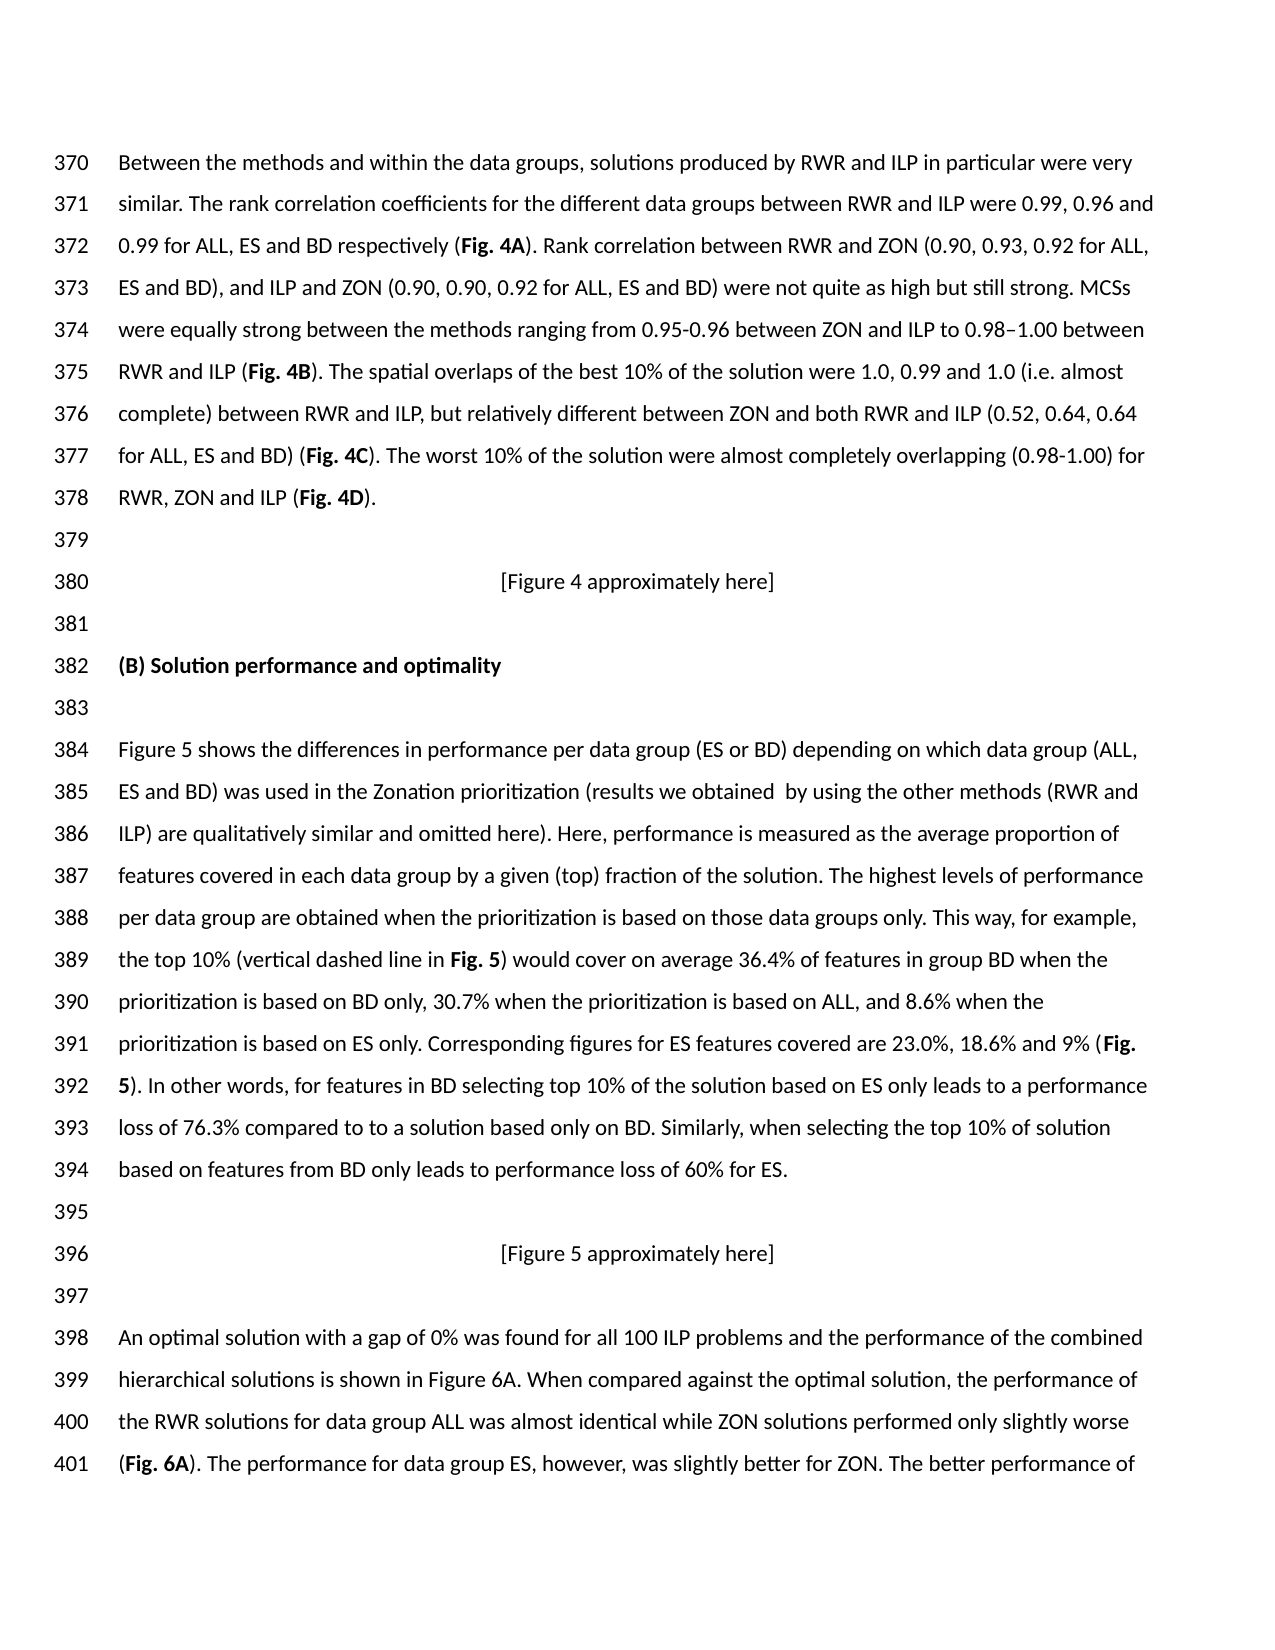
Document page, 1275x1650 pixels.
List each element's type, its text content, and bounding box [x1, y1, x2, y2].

text Figure 5 shows the differences in performance per data group (ES or BD) depending on which data group (ALL, ES and BD) was used in the Zonation prioritization (results we obtained by using the other methods (RWR and ILP) are qualitatively similar and omitted here). Here, performance is measured as the average proportion of features covered in each data group by a given (top) fraction of the solution. The highest levels of performance per data group are obtained when the prioritization is based on those data groups only. This way, for example, the top 10% (vertical dashed line in Fig. 5) would cover on average 36.4% of features in group BD when the prioritization is based on BD only, 30.7% when the prioritization is based on ALL, and 8.6% when the prioritization is based on ES only. Corresponding figures for ES features covered are 23.0%, 18.6% and 9% (Fig. 5). In other words, for features in BD selecting top 10% of the solution based on ES only leads to a performance loss of 76.3% compared to to a solution based only on BD. Similarly, when selecting the top 10% of solution based on features from BD only leads to performance loss of 60% for ES. [118, 735, 1157, 1183]
text [Figure 5 approximately here] [118, 1197, 1157, 1267]
text [Figure 4 approximately here] [118, 567, 1157, 595]
subtitle (B) Solution performance and optimality [118, 651, 1157, 679]
text An optimal solution with a gap of 0% was found for all 100 ILP problems and the performance of the combined hierarchical solutions is shown in Figure 6A. When compared against the optimal solution, the performance of the RWR solutions for data group ALL was almost identical while ZON solutions performed only slightly worse (Fig. 6A). The performance for data group ES, however, was slightly better for ZON. The better performance of [118, 1323, 1157, 1477]
text Between the methods and within the data groups, solutions produced by RWR and ILP in particular were very similar. The rank correlation coefficients for the different data groups between RWR and ILP were 0.99, 0.96 and 0.99 for ALL, ES and BD respectively (Fig. 4A). Rank correlation between RWR and ZON (0.90, 0.93, 0.92 for ALL, ES and BD), and ILP and ZON (0.90, 0.90, 0.92 for ALL, ES and BD) were not quite as high but still strong. MCSs were equally strong between the methods ranging from 0.95-0.96 between ZON and ILP to 0.98–1.00 between RWR and ILP (Fig. 4B). The spatial overlaps of the best 10% of the solution were 1.0, 0.99 and 1.0 (i.e. almost complete) between RWR and ILP, but relatively different between ZON and both RWR and ILP (0.52, 0.64, 0.64 for ALL, ES and BD) (Fig. 4C). The worst 10% of the solution were almost completely overlapping (0.98-1.00) for RWR, ZON and ILP (Fig. 4D). [118, 148, 1157, 511]
